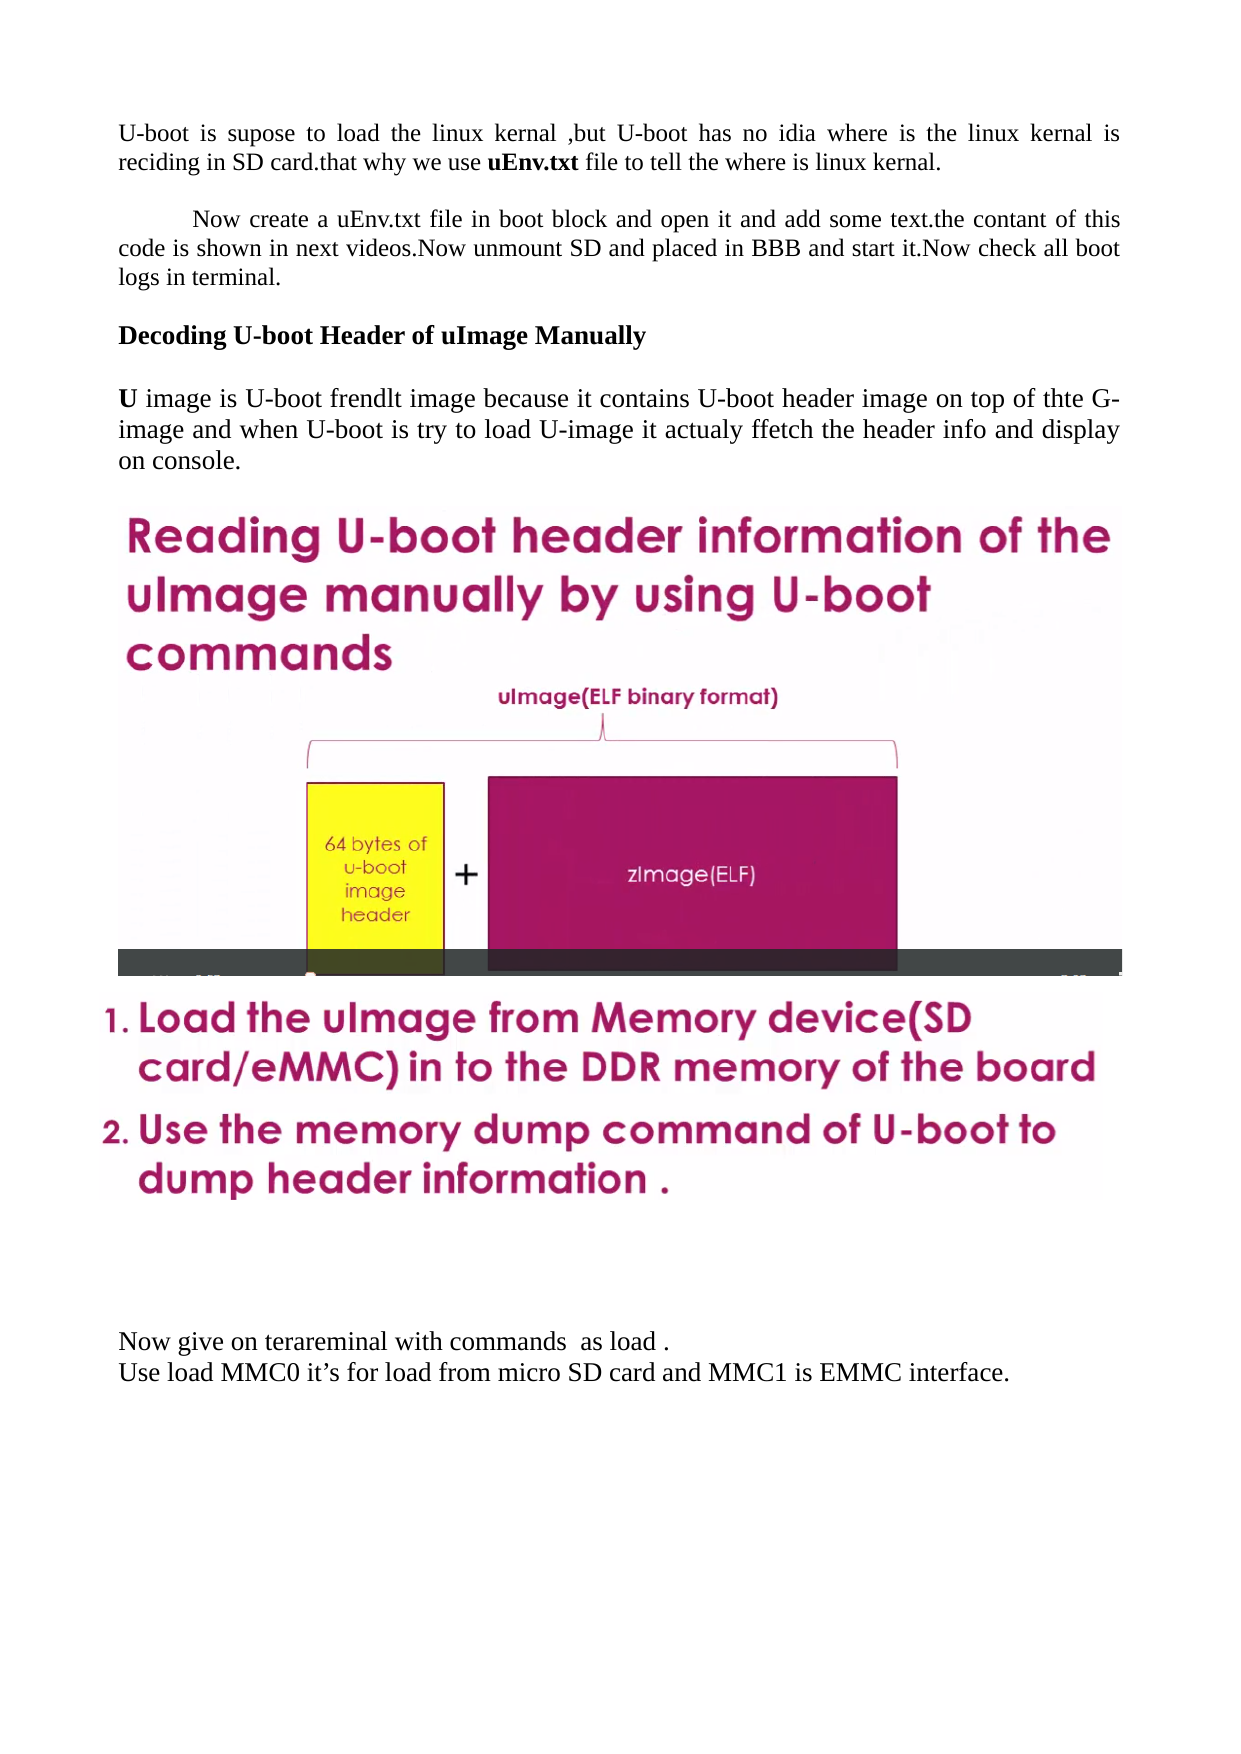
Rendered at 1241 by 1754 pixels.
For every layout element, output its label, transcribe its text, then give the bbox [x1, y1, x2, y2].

text Decoding U-boot Header of uImage Manually [118, 319, 1122, 351]
text Now give on terareminal with commands as load . [118, 1324, 1122, 1356]
picture [99, 992, 1104, 1200]
text Use load MMC0 it’s for load from micro SD card and MMC1 is EMMC interface. [118, 1356, 1122, 1387]
text U-boot is supose to load the linux kernal ,but U-boot has no idia where is the linux kernal is reciding in SD card.that why we use uEnv.txt file to tell the where is linux kernal. [118, 118, 1122, 176]
picture [118, 506, 1123, 976]
text Now create a uEnv.txt file in boot block and open it and add some text.the contant of this code is shown in next videos.Now unmount SD and placed in BBB and start it.Now check all boot logs in terminal. [118, 204, 1122, 291]
text U image is U-boot frendlt image because it contains U-boot header image on top of thte G-image and when U-boot is try to load U-image it actualy ffetch the header info and display on console. [118, 382, 1122, 475]
